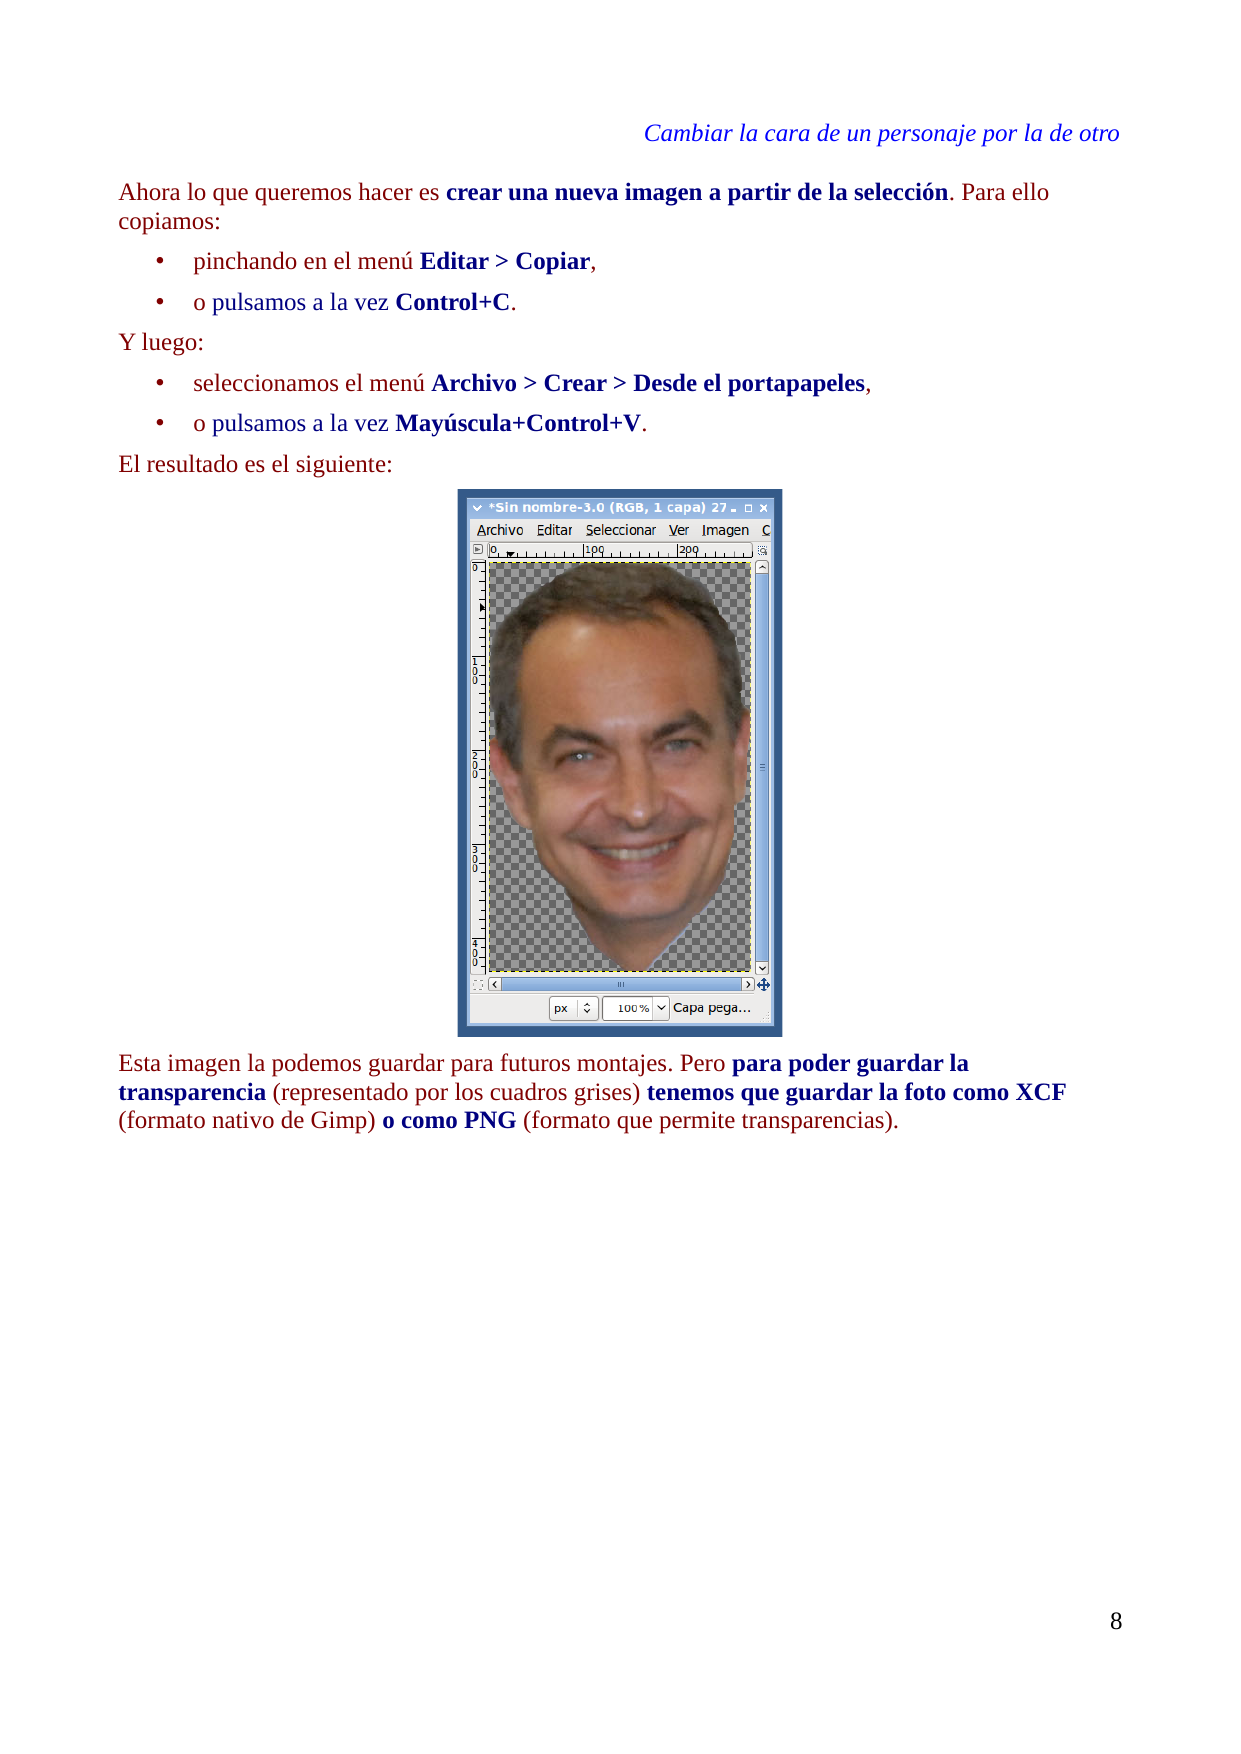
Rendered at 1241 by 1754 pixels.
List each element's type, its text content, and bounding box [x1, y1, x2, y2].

text El resultado es el siguiente: [118, 449, 1122, 478]
list o pulsamos a la vez Control+C. [156, 287, 1122, 316]
picture [457, 489, 783, 1037]
text Esta imagen la podemos guardar para futuros montajes. Pero para poder guardar la transparencia (representado por los cuadros grises) tenemos que guardar la foto como XCF (formato nativo de Gimp) o como PNG (formato que permite transparencias). [118, 1048, 1122, 1134]
text Ahora lo que queremos hacer es crear una nueva imagen a partir de la selección. Para ello copiamos: [118, 177, 1122, 234]
list seleccionamos el menú Archivo > Crear > Desde el portapapeles, [156, 368, 1122, 397]
list o pulsamos a la vez Mayúscula+Control+V. [156, 408, 1122, 437]
list pinchando en el menú Editar > Copiar, [156, 246, 1122, 275]
text Y luego: [118, 327, 1122, 356]
